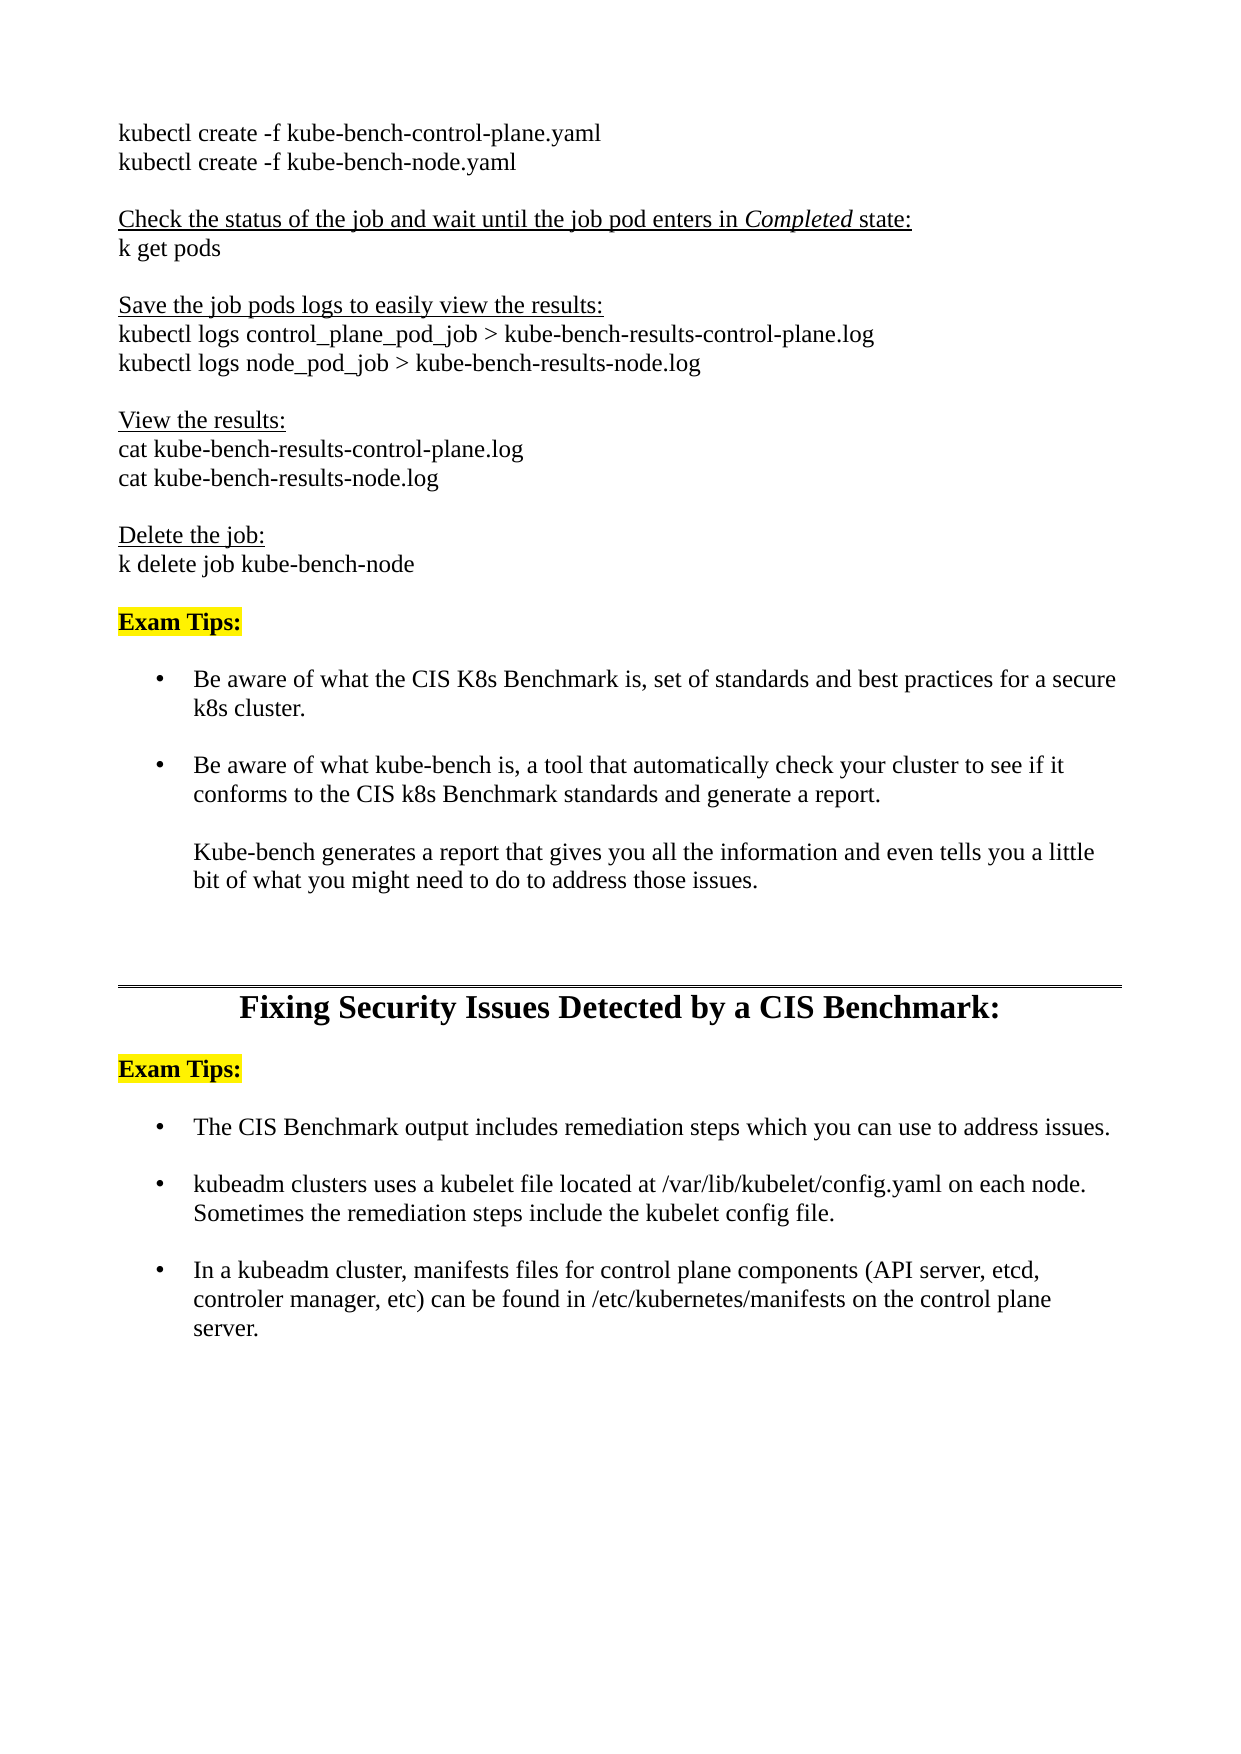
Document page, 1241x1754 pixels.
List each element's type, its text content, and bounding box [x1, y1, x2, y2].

text Exam Tips: [118, 607, 1122, 636]
text kubectl create -f kube-bench-node.yaml [118, 147, 1122, 176]
text cat kube-bench-results-control-plane.log [118, 434, 1122, 463]
text Exam Tips: [118, 1054, 1122, 1083]
list Kube-bench generates a report that gives you all the information and even tells you a little bit of what you might need to do to address those issues. [156, 837, 1122, 894]
text k delete job kube-bench-node [118, 549, 1122, 578]
text kubectl logs node_pod_job > kube-bench-results-node.log [118, 348, 1122, 377]
text Delete the job: [118, 521, 1122, 549]
text kubectl create -f kube-bench-control-plane.yaml [118, 118, 1122, 147]
text cat kube-bench-results-node.log [118, 463, 1122, 492]
list Be aware of what the CIS K8s Benchmark is, set of standards and best practices for a secure k8s cluster. [156, 664, 1122, 722]
text k get pods [118, 233, 1122, 262]
list kubeadm clusters uses a kubelet file located at /var/lib/kubelet/config.yaml on each node. Sometimes the remediation steps include the kubelet config file. [156, 1169, 1122, 1227]
text Check the status of the job and wait until the job pod enters in Completed state: [118, 204, 1122, 233]
list Be aware of what kube-bench is, a tool that automatically check your cluster to see if it conforms to the CIS k8s Benchmark standards and generate a report. [156, 751, 1122, 808]
text Save the job pods logs to easily view the results: [118, 291, 1122, 319]
text View the results: [118, 406, 1122, 434]
text kubectl logs control_plane_pod_job > kube-bench-results-control-plane.log [118, 319, 1122, 348]
list In a kubeadm cluster, manifests files for control plane components (API server, etcd, controler manager, etc) can be found in /etc/kubernetes/manifests on the control plane server. [156, 1256, 1122, 1342]
list The CIS Benchmark output includes remediation steps which you can use to address issues. [156, 1112, 1122, 1141]
text Fixing Security Issues Detected by a CIS Benchmark: [118, 988, 1122, 1026]
